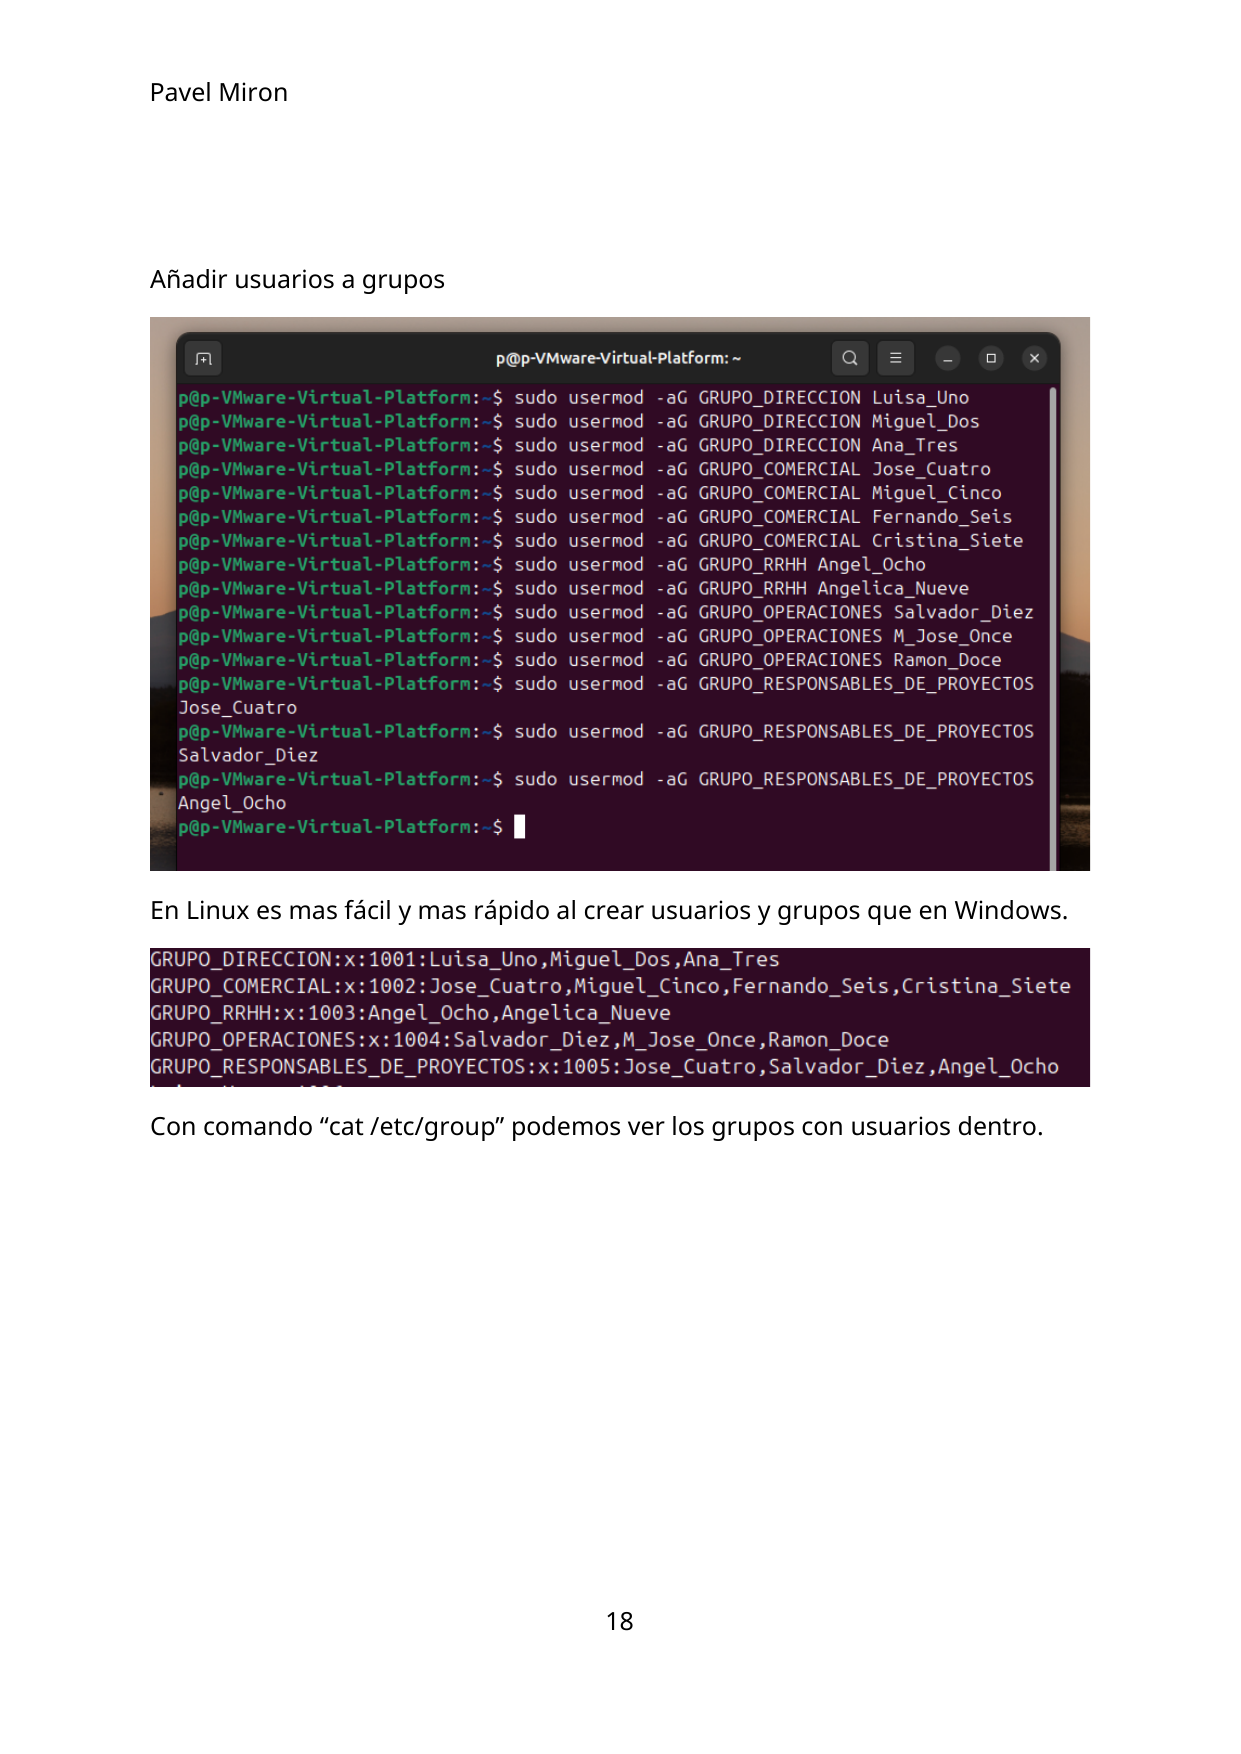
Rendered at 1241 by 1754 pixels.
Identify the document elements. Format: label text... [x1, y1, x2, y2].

text Con comando “cat /etc/group” podemos ver los grupos con usuarios dentro. [150, 1108, 1090, 1143]
text En Linux es mas fácil y mas rápido al crear usuarios y grupos que en Windows. [150, 893, 1090, 927]
text Añadir usuarios a grupos [150, 262, 1090, 296]
